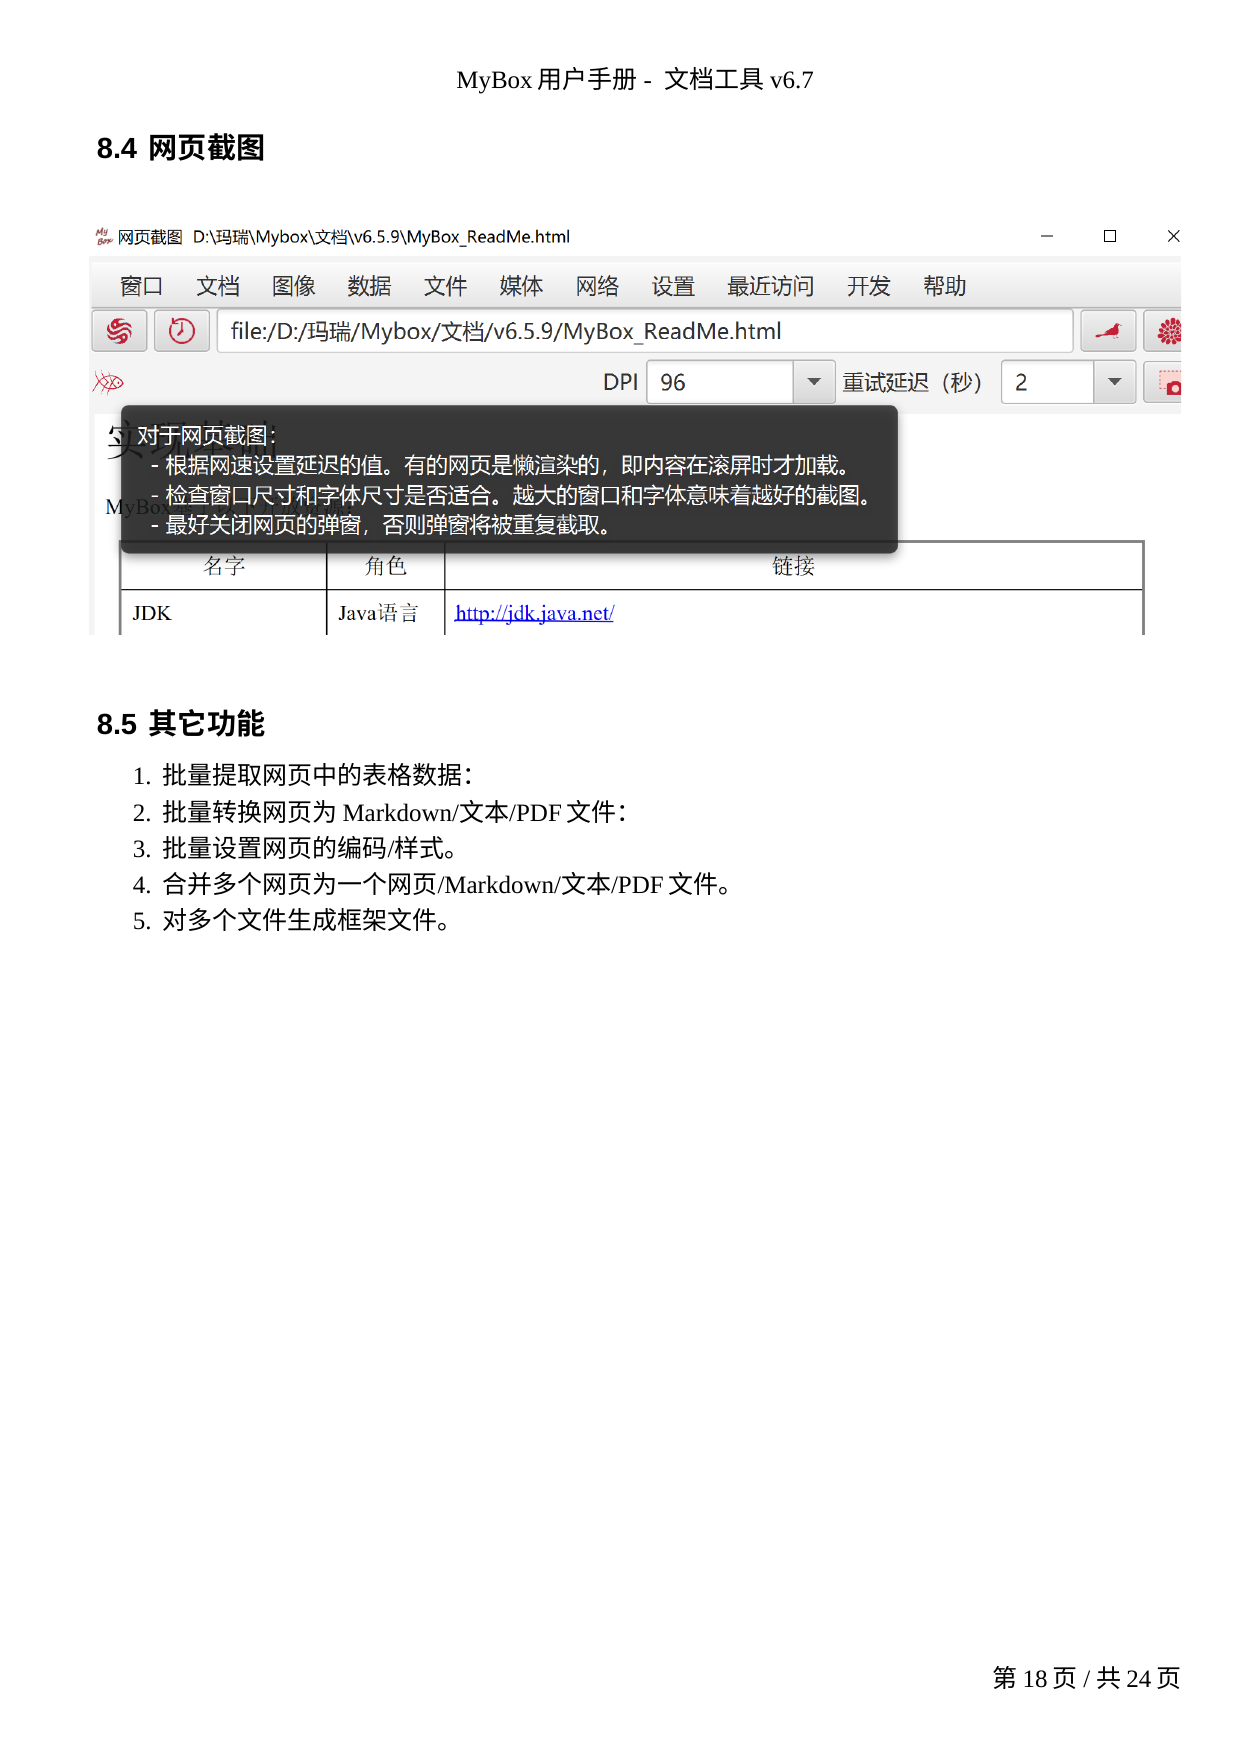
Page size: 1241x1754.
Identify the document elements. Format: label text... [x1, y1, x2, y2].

picture [88, 220, 1182, 635]
subtitle 其它功能 [88, 701, 1181, 743]
list 对多个文件生成框架文件。 [133, 901, 1181, 937]
subtitle 网页截图 [88, 125, 1181, 167]
list 批量提取网页中的表格数据： [133, 756, 1181, 792]
list 合并多个网页为一个网页/Markdown/文本/PDF文件。 [133, 864, 1181, 901]
list 批量设置网页的编码/样式。 [133, 828, 1181, 864]
list 批量转换网页为Markdown/文本/PDF文件： [133, 792, 1181, 828]
